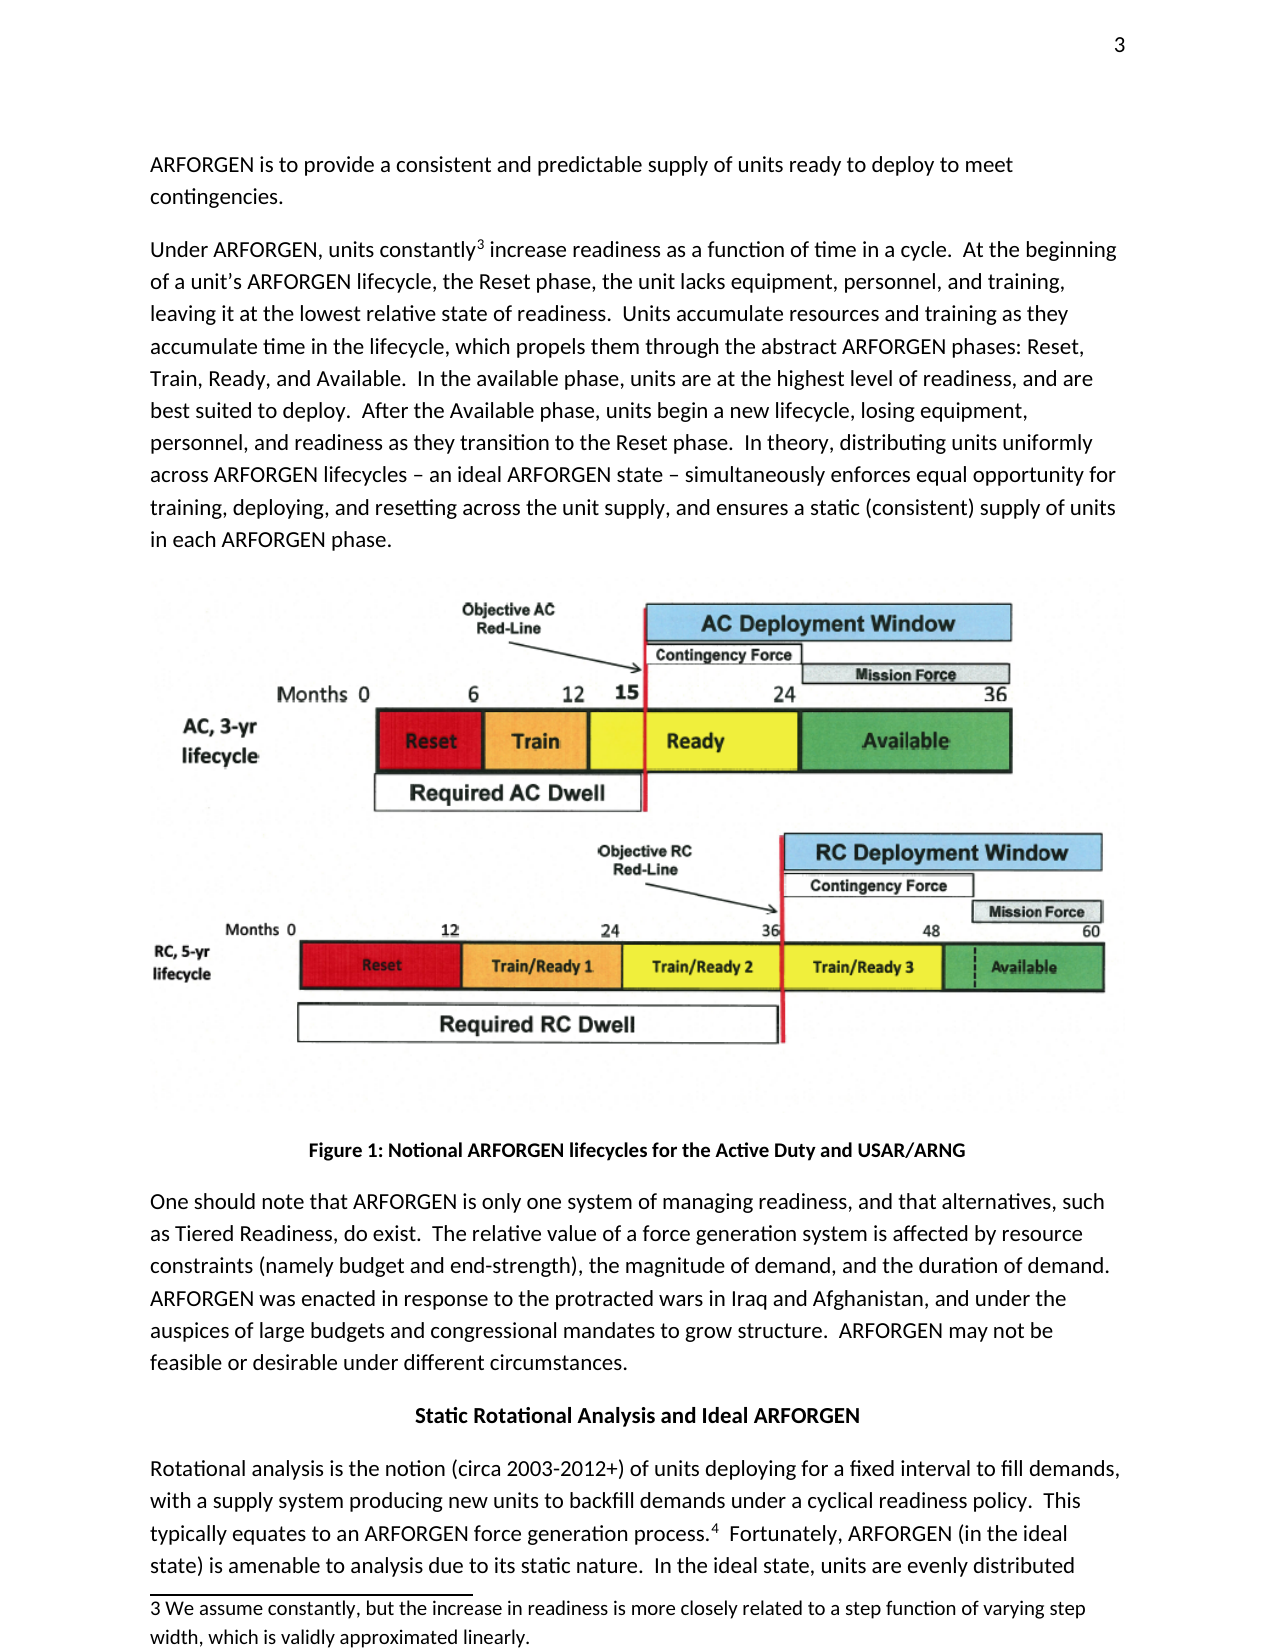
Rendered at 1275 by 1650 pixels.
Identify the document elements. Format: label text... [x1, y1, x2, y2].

text Figure 1: Notional ARFORGEN lifecycles for the Active Duty and USAR/ARNG [150, 1137, 1125, 1163]
text Static Rotational Analysis and Ideal ARFORGEN [150, 1401, 1125, 1429]
text We assume constantly, but the increase in readiness is more closely related to a step function of varying step width, which is validly approximated linearly. [150, 1595, 1125, 1650]
text Under ARFORGEN, units constantly increase readiness as a function of time in a cycle. At the beginning of a unit’s ARFORGEN lifecycle, the Reset phase, the unit lacks equipment, personnel, and training, leaving it at the lowest relative state of readiness. Units accumulate resources and training as they accumulate time in the lifecycle, which propels them through the abstract ARFORGEN phases: Reset, Train, Ready, and Available. In the available phase, units are at the highest level of readiness, and are best suited to deploy. After the Available phase, units begin a new lifecycle, losing equipment, personnel, and readiness as they transition to the Reset phase. In theory, distributing units uniformly across ARFORGEN lifecycles – an ideal ARFORGEN state – simultaneously enforces equal opportunity for training, deploying, and resetting across the unit supply, and ensures a static (consistent) supply of units in each ARFORGEN phase. [150, 235, 1125, 553]
text Rotational analysis is the notion (circa 2003-2012+) of units deploying for a fixed interval to fill demands, with a supply system producing new units to backfill demands under a cyclical readiness policy. This typically equates to an ARFORGEN force generation process. Fortunately, ARFORGEN (in the ideal state) is amenable to analysis due to its static nature. In the ideal state, units are evenly distributed [150, 1454, 1125, 1579]
text One should note that ARFORGEN is only one system of managing readiness, and that alternatives, such as Tiered Readiness, do exist. The relative value of a force generation system is affected by resource constraints (namely budget and end-strength), the magnitude of demand, and the duration of demand. ARFORGEN was enacted in response to the protracted wars in Iraq and Afghanistan, and under the auspices of large budgets and congressional mandates to grow structure. ARFORGEN may not be feasible or desirable under different circumstances. [150, 1187, 1125, 1376]
text ARFORGEN is to provide a consistent and predictable supply of units ready to deploy to meet contingencies. [150, 150, 1125, 210]
